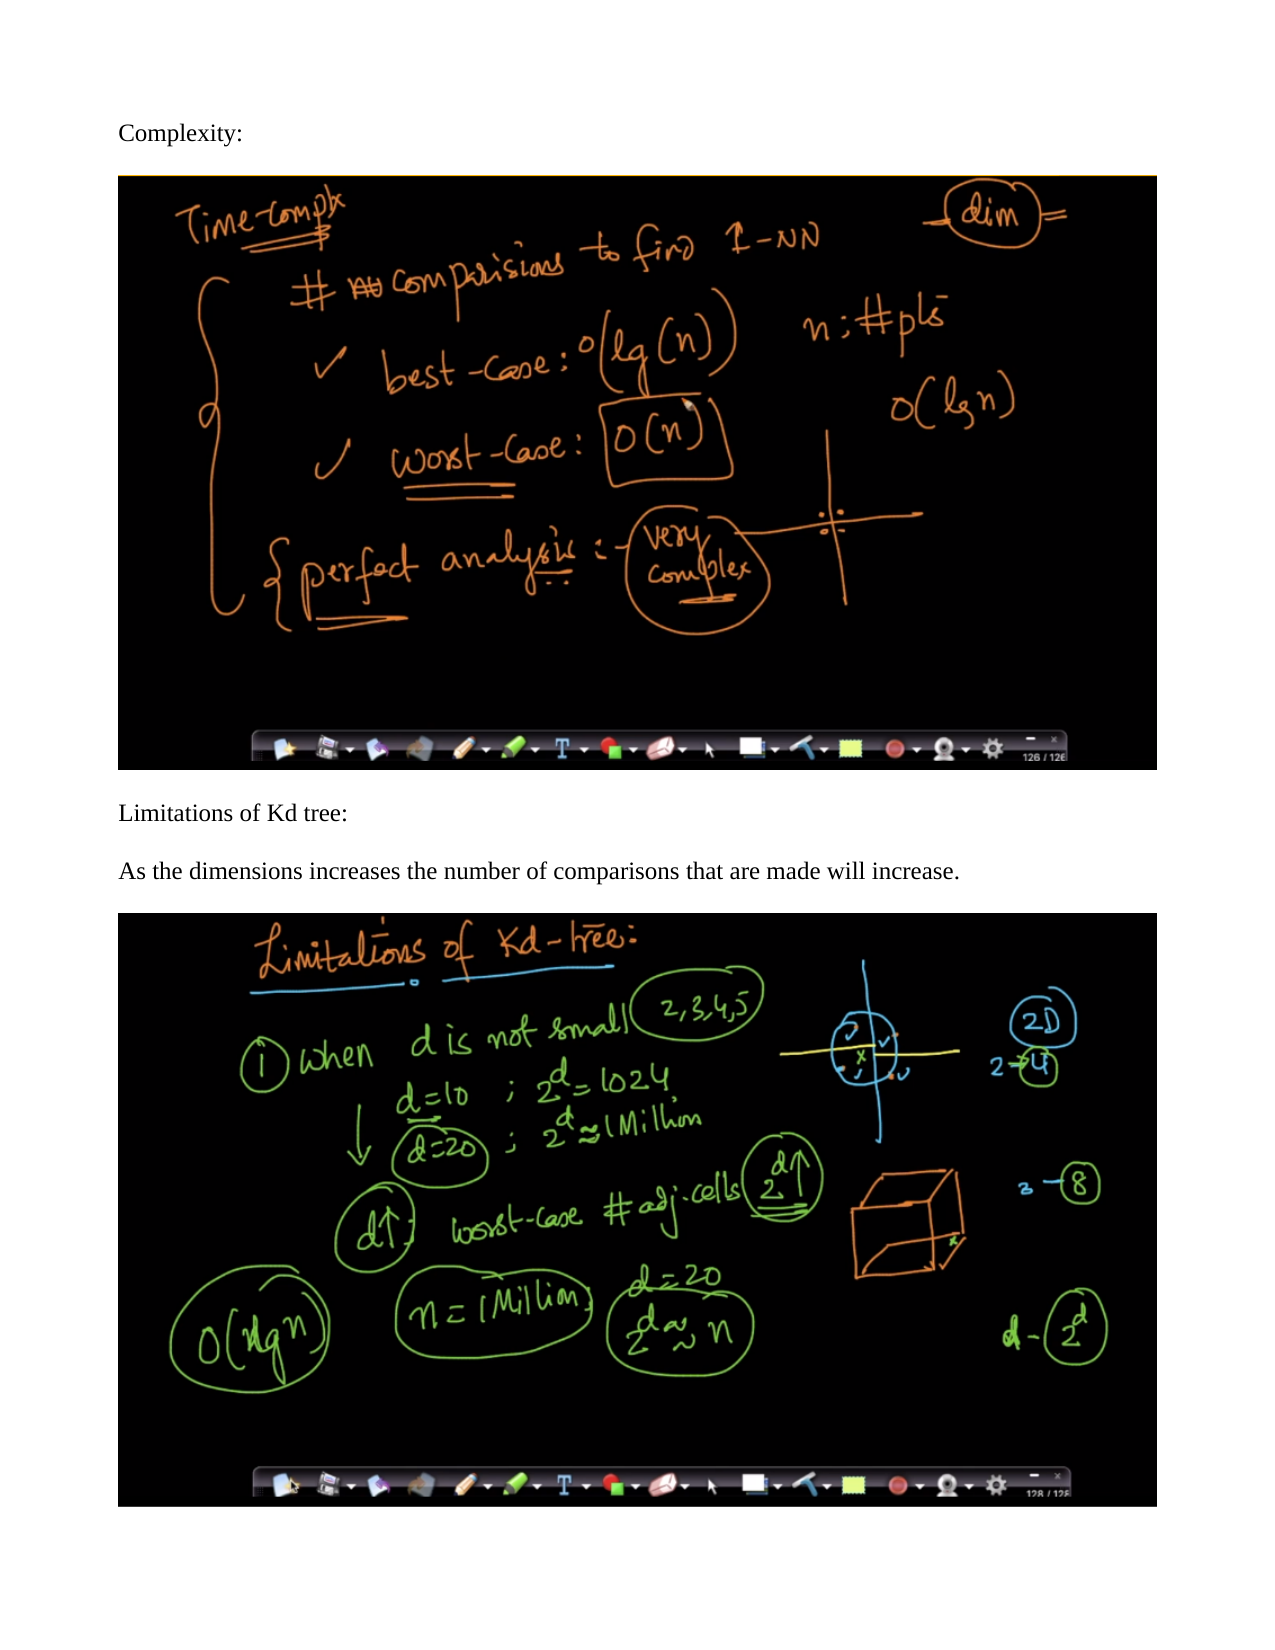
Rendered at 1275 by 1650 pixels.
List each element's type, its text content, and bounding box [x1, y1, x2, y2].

picture [118, 913, 1157, 1508]
text As the dimensions increases the number of comparisons that are made will increase. [118, 856, 1157, 885]
picture [118, 175, 1157, 770]
text Complexity: [118, 118, 1157, 147]
text Limitations of Kd tree: [118, 798, 1157, 827]
